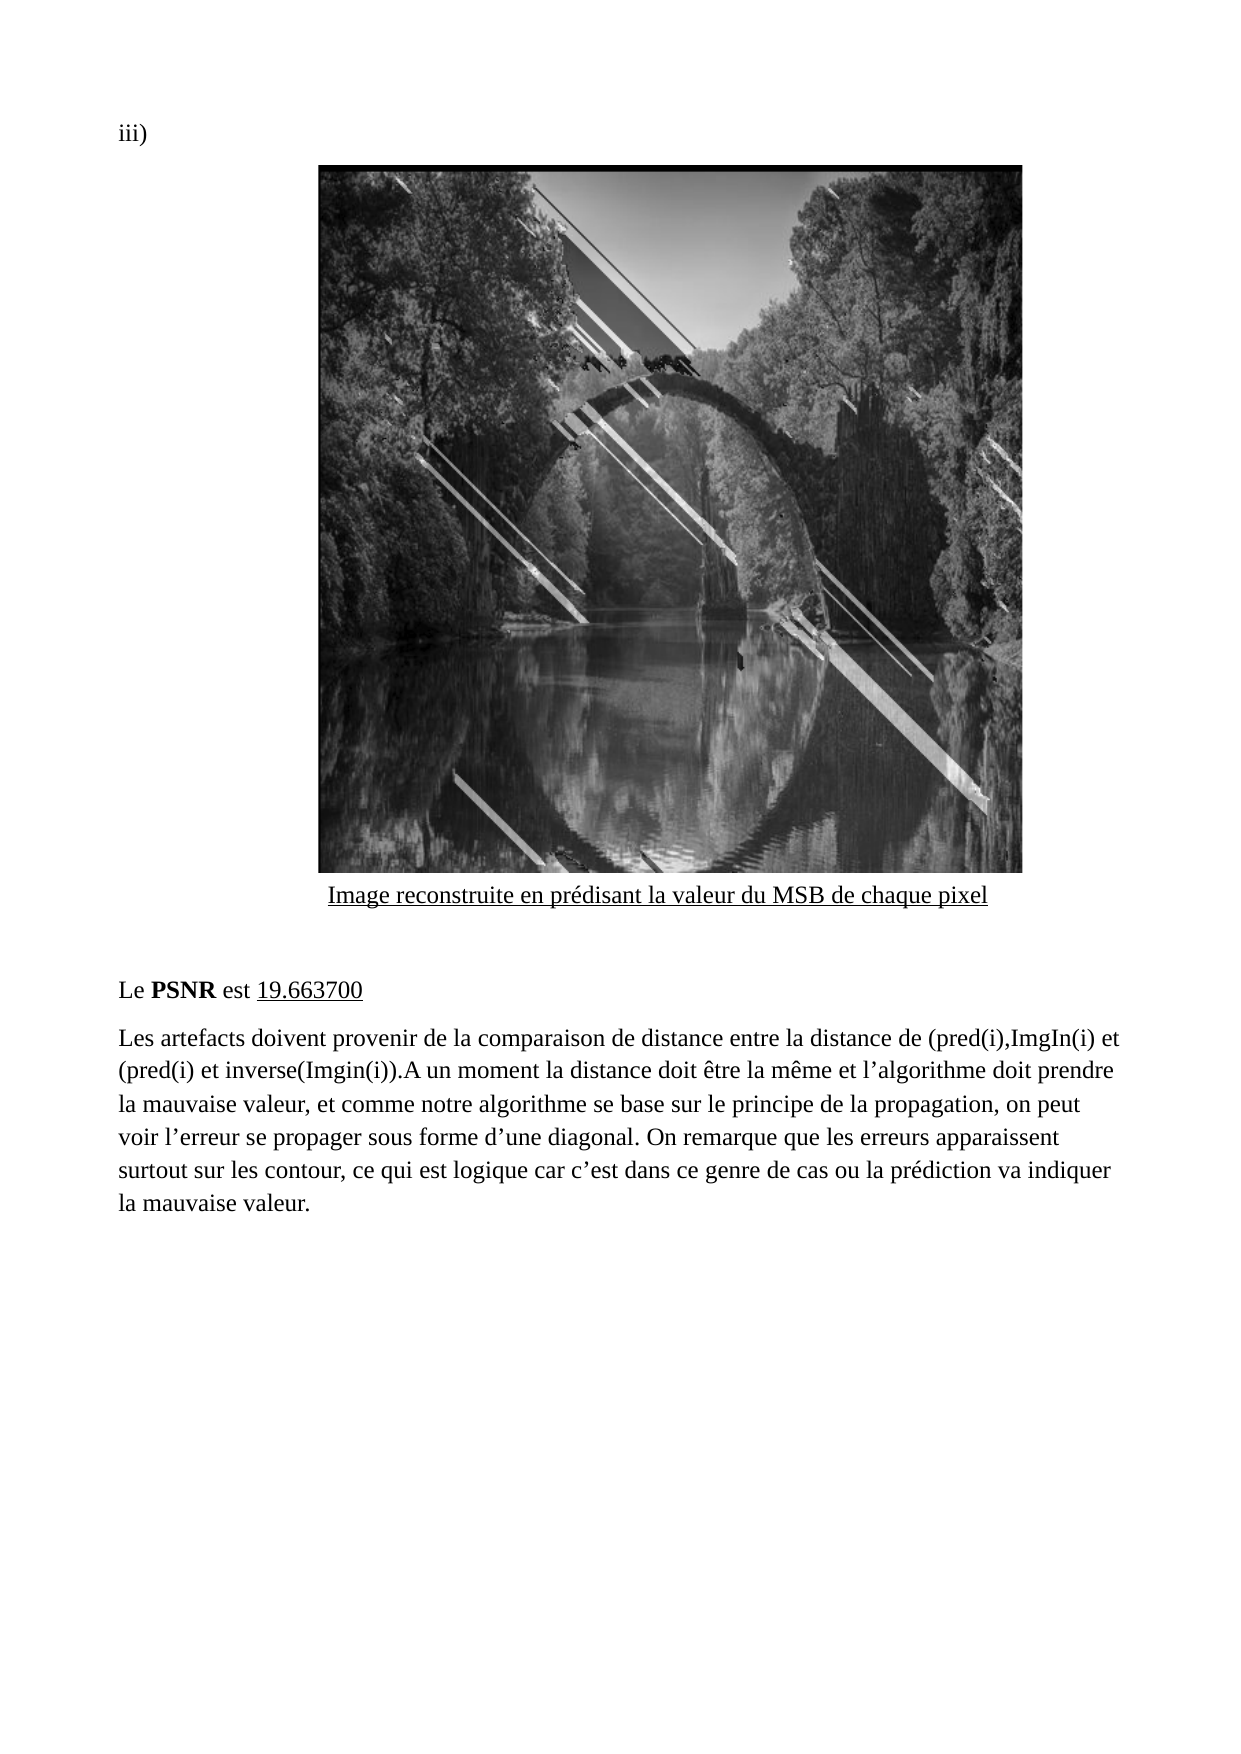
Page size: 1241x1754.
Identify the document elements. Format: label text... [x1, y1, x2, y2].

picture [318, 165, 1023, 873]
text Les artefacts doivent provenir de la comparaison de distance entre la distance de (pred(i),ImgIn(i) et (pred(i) et inverse(Imgin(i)).A un moment la distance doit être la même et l’algorithme doit prendre la mauvaise valeur, et comme notre algorithme se base sur le principe de la propagation, on peut voir l’erreur se propager sous forme d’une diagonal. On remarque que les erreurs apparaissent surtout sur les contour, ce qui est logique car c’est dans ce genre de cas ou la prédiction va indiquer la mauvaise valeur. [118, 1023, 1122, 1216]
text Image reconstruite en prédisant la valeur du MSB de chaque pixel [118, 880, 1122, 908]
text iii) [118, 118, 1122, 147]
text Le PSNR est 19.663700 [118, 975, 1122, 1004]
